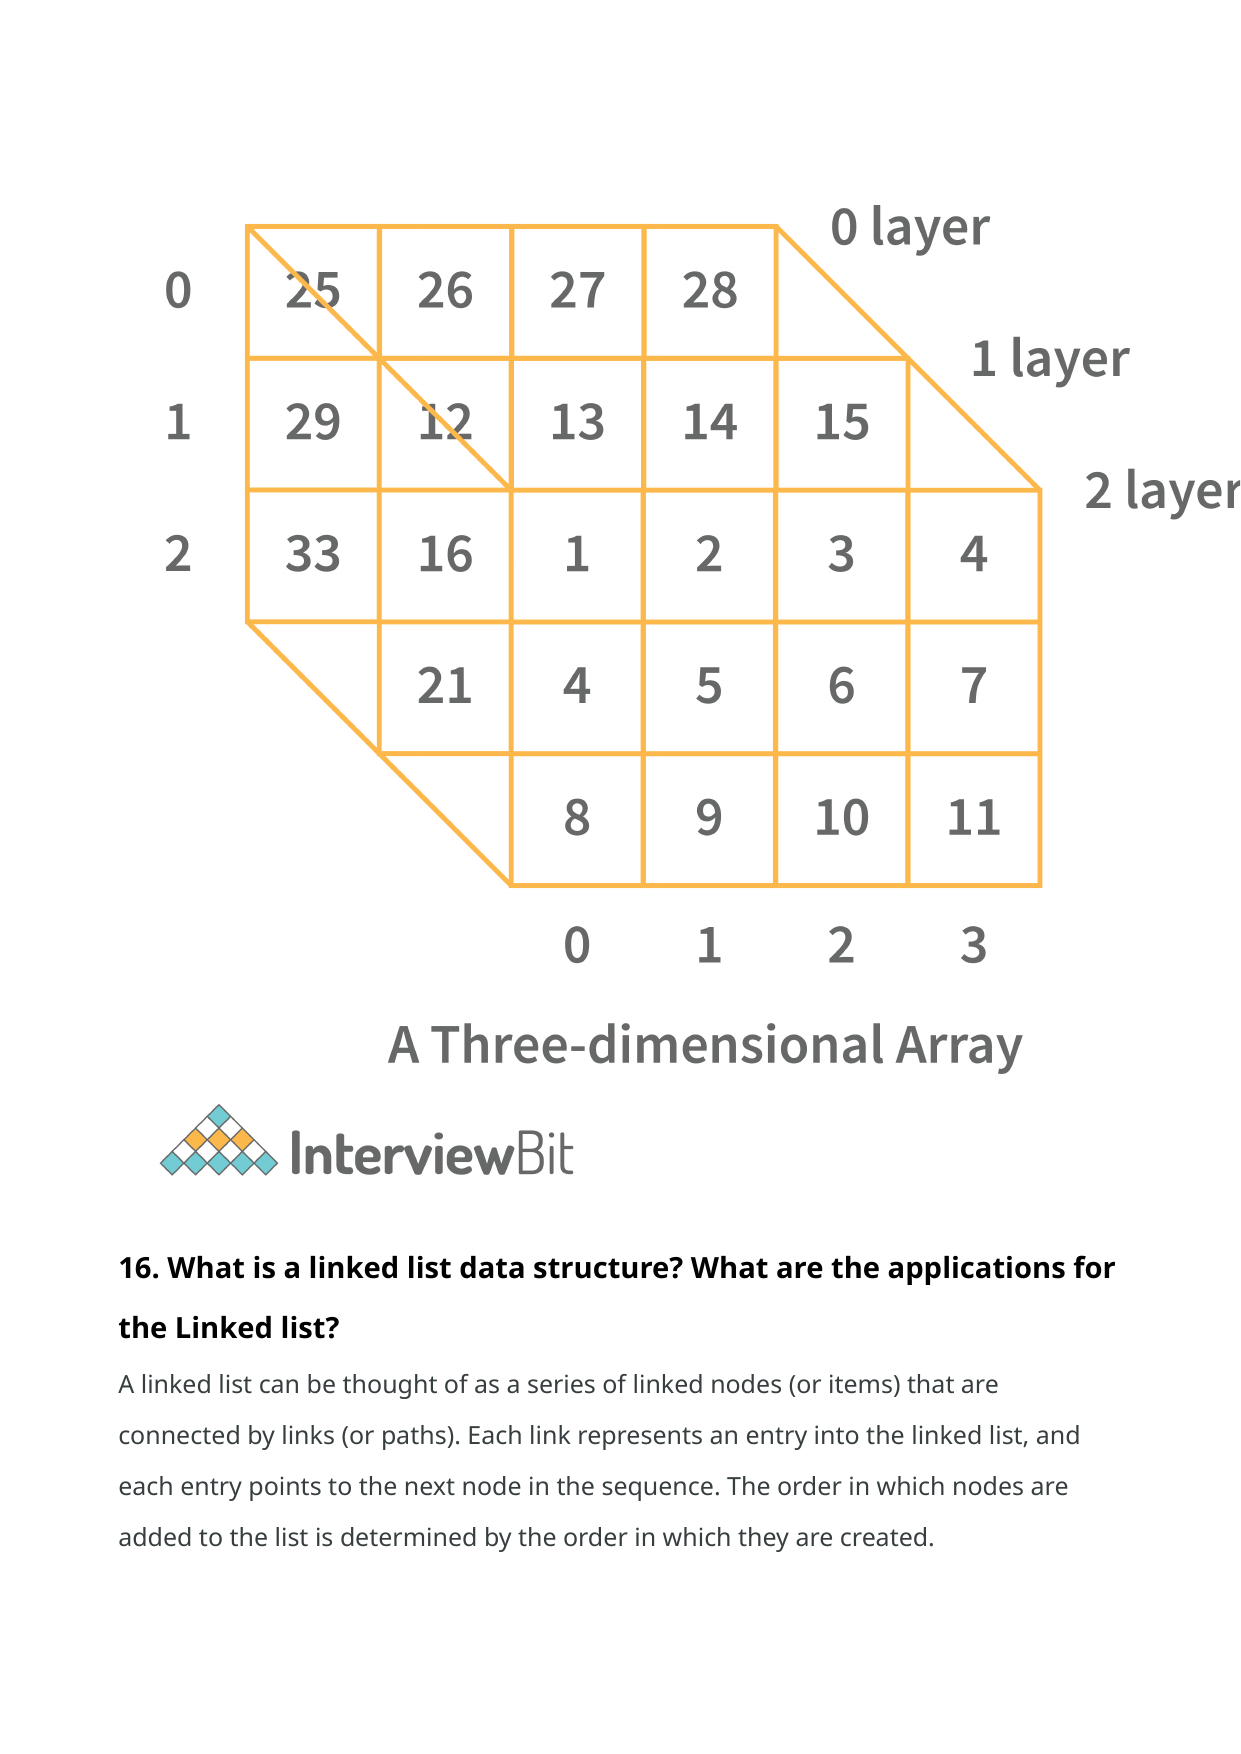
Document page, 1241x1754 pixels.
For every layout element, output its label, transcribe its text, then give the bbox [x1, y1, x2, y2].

subtitle 16. What is a linked list data structure? What are the applications for the Linked list? [118, 1248, 1122, 1347]
picture [118, 176, 1241, 1219]
text A linked list can be thought of as a series of linked nodes (or items) that are connected by links (or paths). Each link represents an entry into the linked list, and each entry points to the next node in the sequence. The order in which nodes are added to the list is determined by the order in which they are created. [118, 1367, 1122, 1554]
